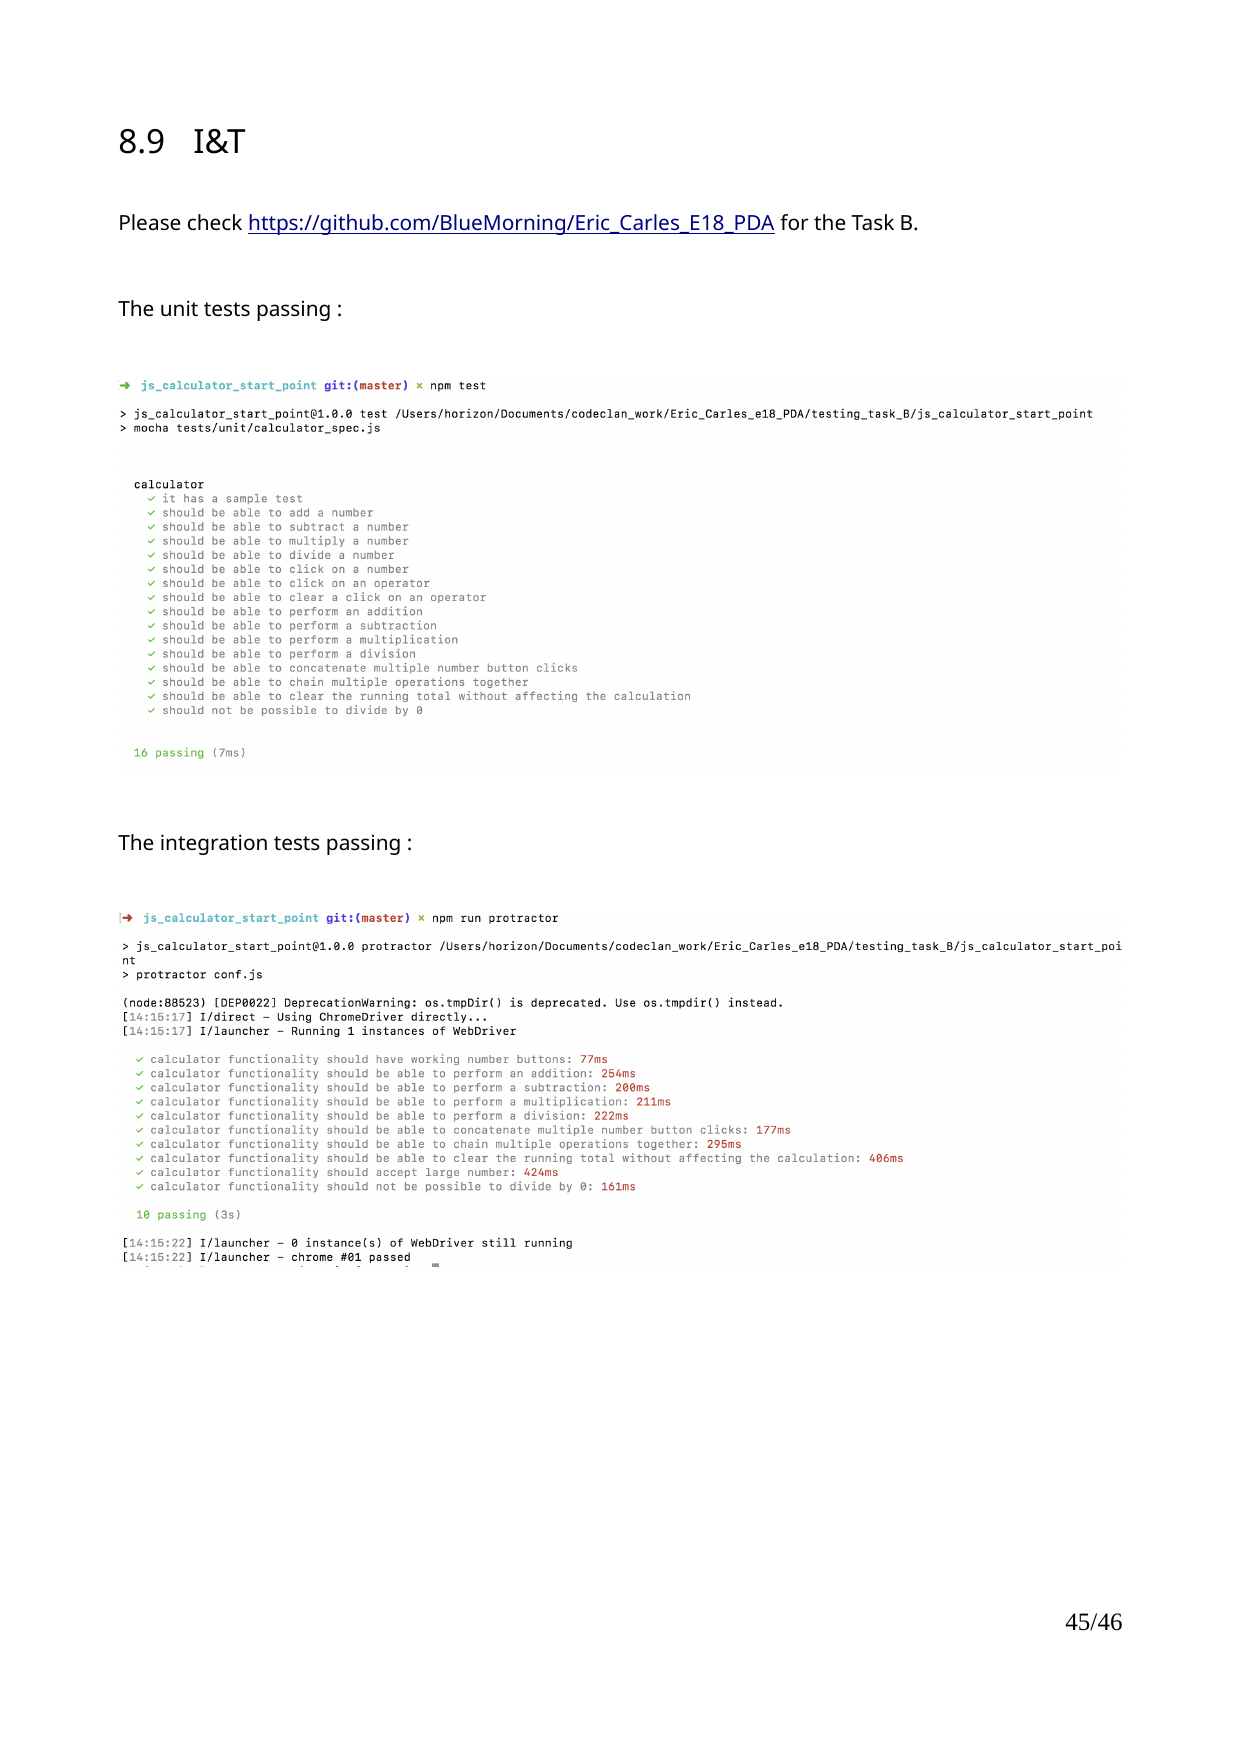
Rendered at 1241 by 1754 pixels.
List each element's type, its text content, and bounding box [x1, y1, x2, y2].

title I&T [118, 118, 1122, 163]
text The integration tests passing : [118, 828, 1122, 857]
text Please check https://github.com/BlueMorning/Eric_Carles_E18_PDA for the Task B. [118, 208, 1122, 237]
picture [118, 913, 1123, 1267]
text The unit tests passing : [118, 294, 1122, 322]
picture [118, 379, 1123, 772]
